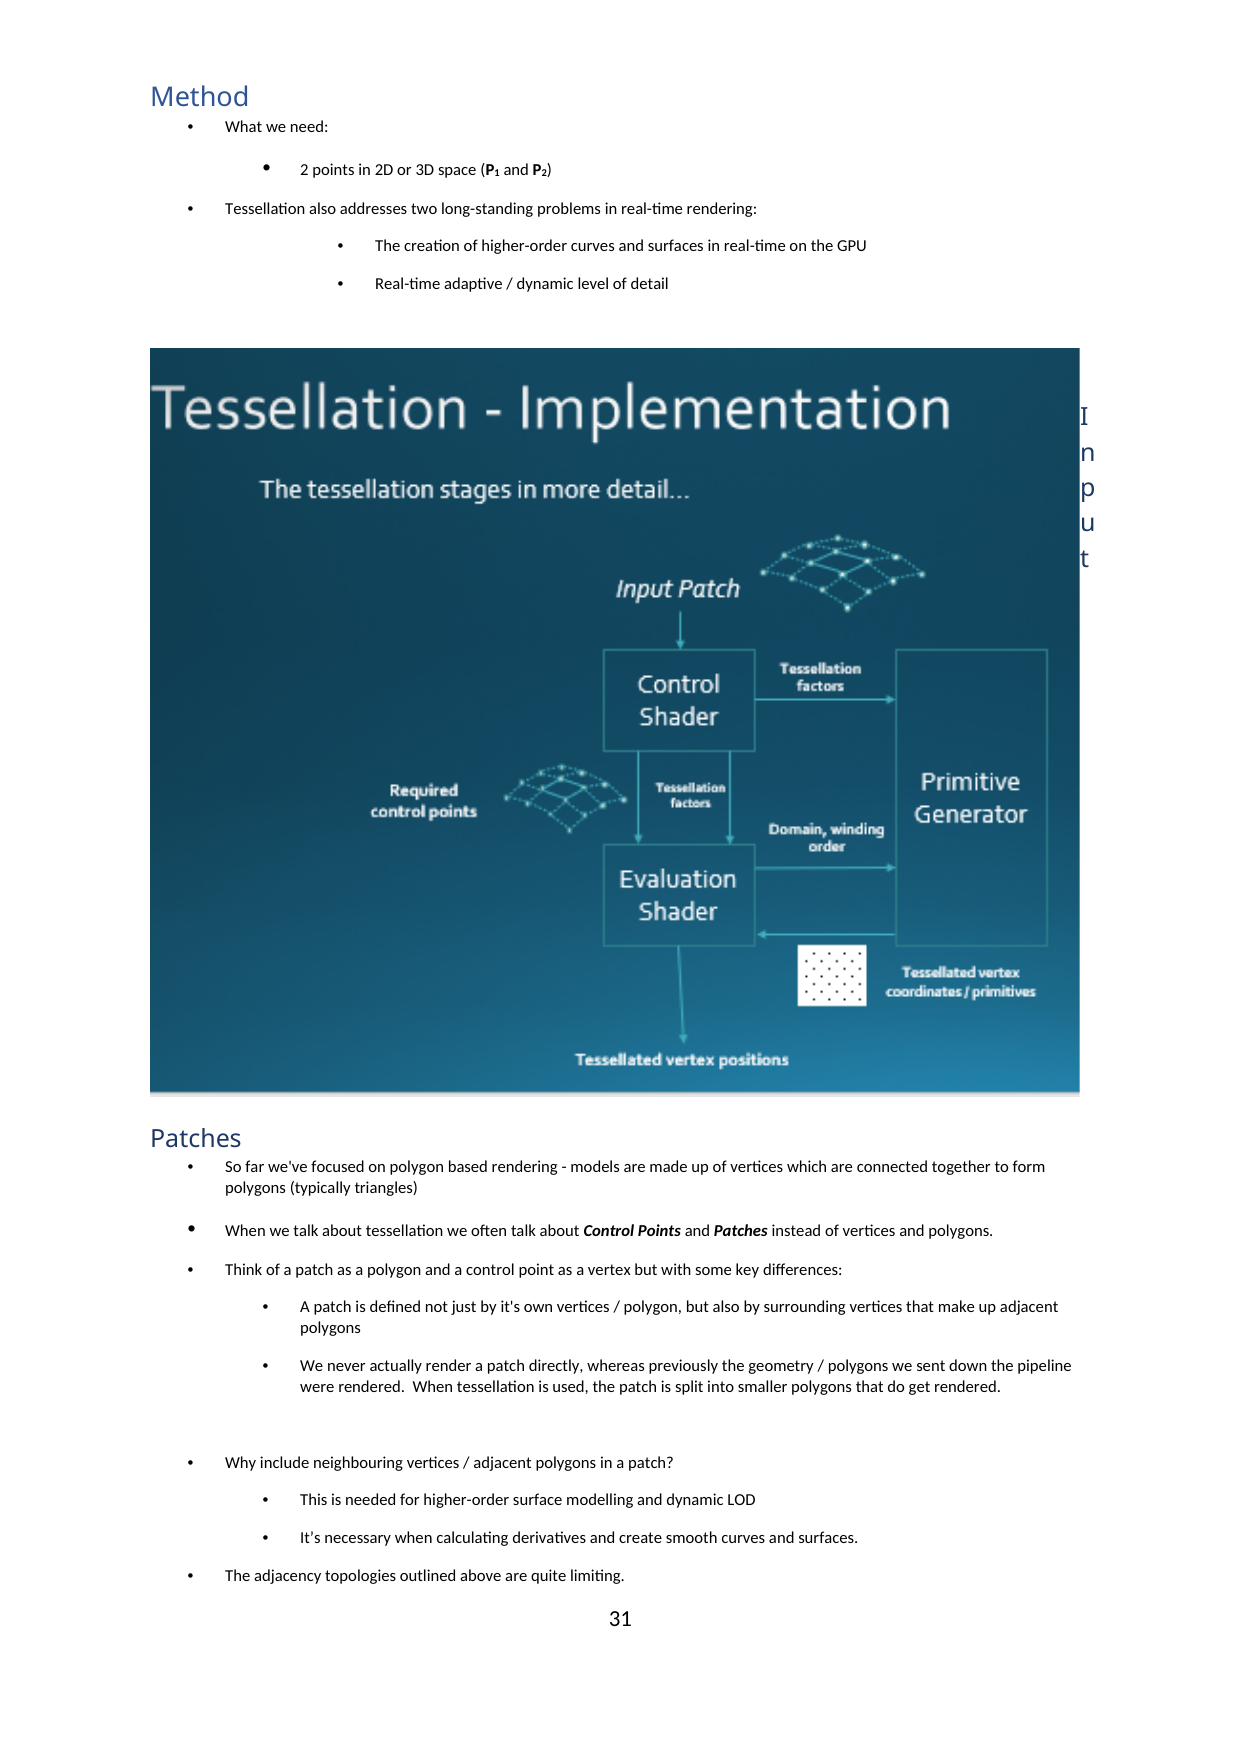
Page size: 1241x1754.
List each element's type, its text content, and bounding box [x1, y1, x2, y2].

list The adjacency topologies outlined above are quite limiting. [187, 1565, 1090, 1585]
list A patch is defined not just by it's own vertices / polygon, but also by surrounding vertices that make up adjacent polygons [262, 1297, 1090, 1338]
list The creation of higher-order curves and surfaces in real-time on the GPU [337, 236, 1090, 256]
list Think of a patch as a polygon and a control point as a vertex but with some key differences: [187, 1259, 1090, 1279]
list Why include neighbouring vertices / adjacent polygons in a patch? [187, 1452, 1090, 1472]
list Real-time adaptive / dynamic level of detail [337, 273, 1090, 294]
list We never actually render a patch directly, whereas previously the geometry / polygons we sent down the pipeline were rendered. When tessellation is used, the patch is split into smaller polygons that do get rendered. [262, 1356, 1090, 1397]
list What we need: [187, 116, 1090, 137]
subtitle Method [150, 78, 1090, 115]
list When we talk about tessellation we often talk about Control Points and Patches instead of vertices and polygons. [187, 1215, 1090, 1241]
list This is needed for higher-order surface modelling and dynamic LOD [262, 1490, 1090, 1510]
subtitle Input Patches [150, 399, 1090, 1155]
list So far we've focused on polygon based rendering - models are made up of vertices which are connected together to form polygons (typically triangles) [187, 1156, 1090, 1198]
list Tessellation also addresses two long-standing problems in real-time rendering: [187, 198, 1090, 218]
list 2 points in 2D or 3D space (P1 and P2) [262, 154, 1090, 180]
list It’s necessary when calculating derivatives and create smooth curves and surfaces. [262, 1527, 1090, 1548]
